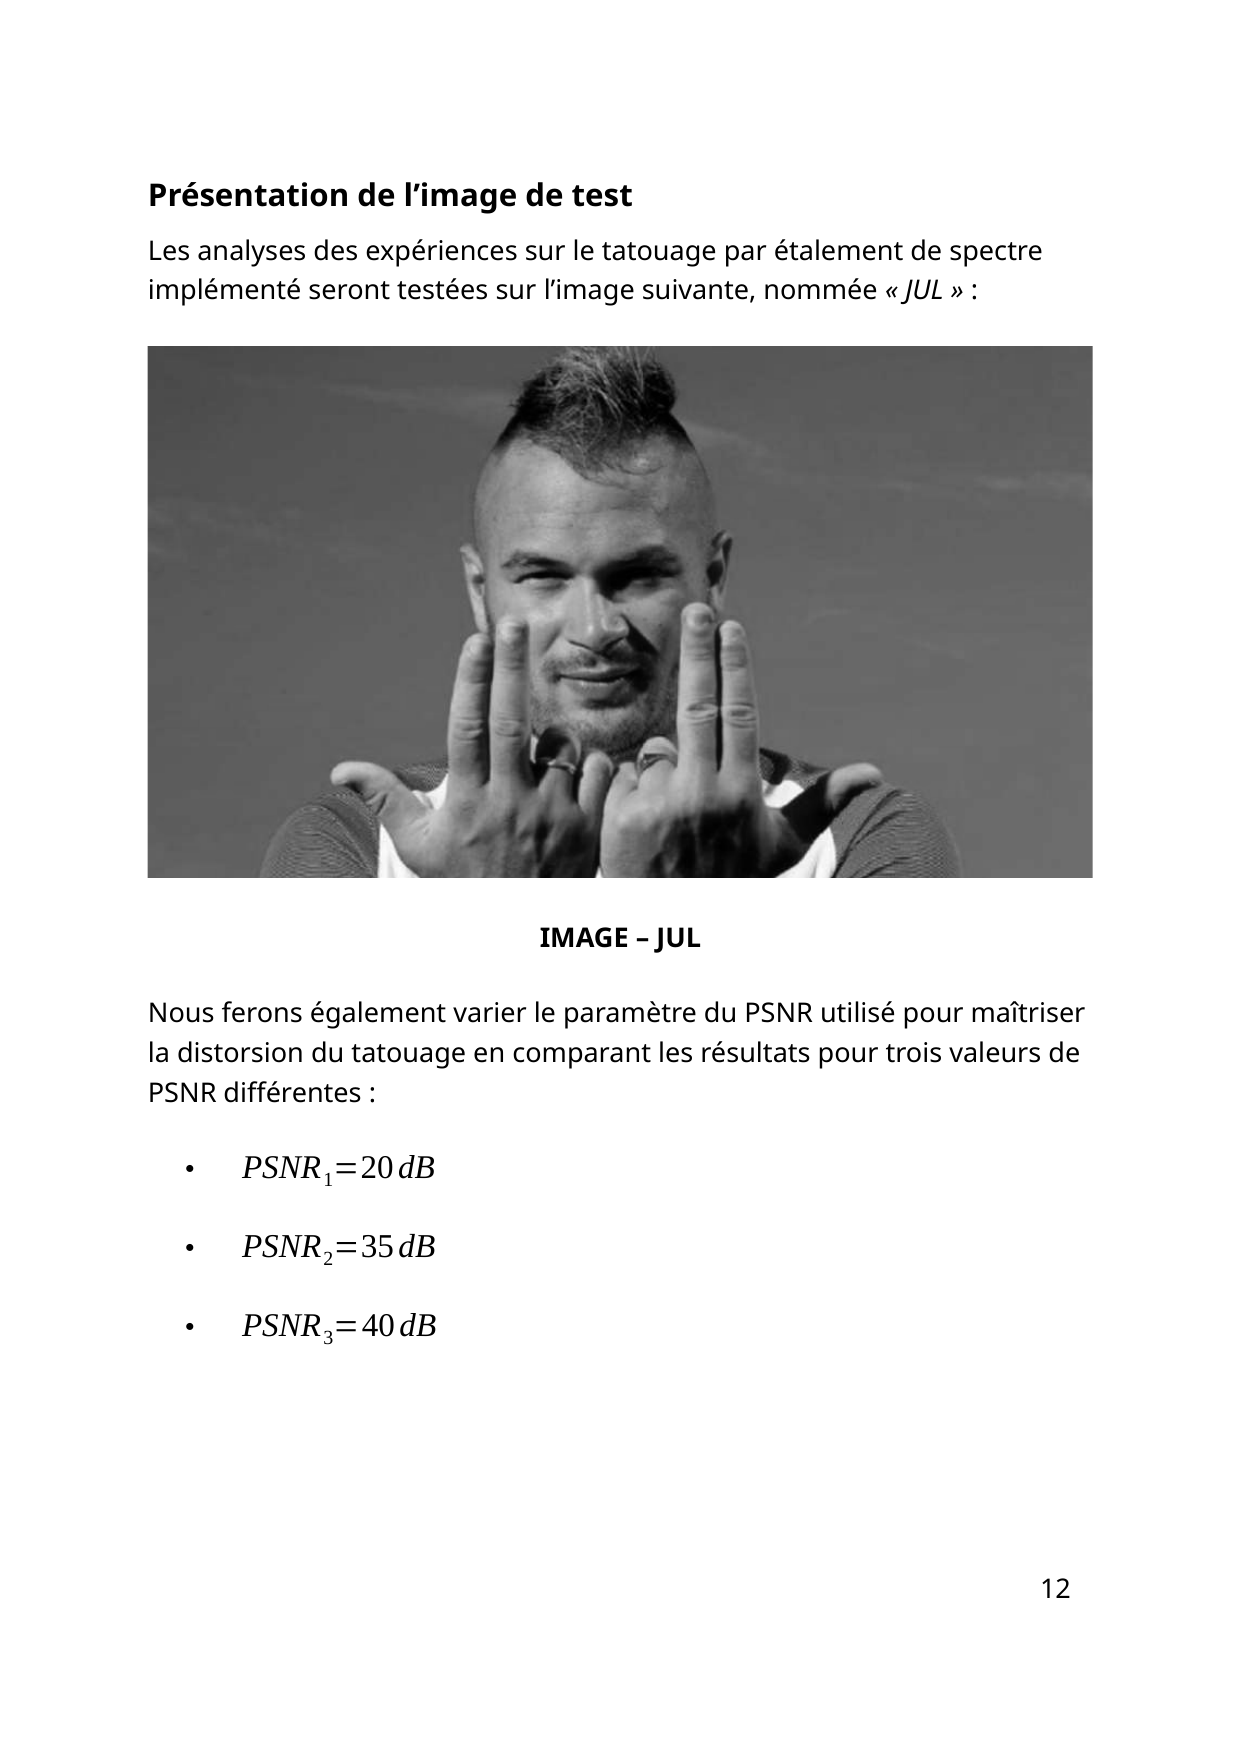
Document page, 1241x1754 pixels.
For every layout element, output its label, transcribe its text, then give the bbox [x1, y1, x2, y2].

picture [147, 346, 1093, 878]
text Présentation de l’image de test [148, 173, 1093, 215]
text IMAGE – JUL [148, 878, 1093, 955]
text Nous ferons également varier le paramètre du PSNR utilisé pour maîtriser la distorsion du tatouage en comparant les résultats pour trois valeurs de PSNR différentes : [148, 994, 1093, 1110]
text Les analyses des expériences sur le tatouage par étalement de spectre implémenté seront testées sur l’image suivante, nommée « JUL » : [148, 231, 1093, 308]
